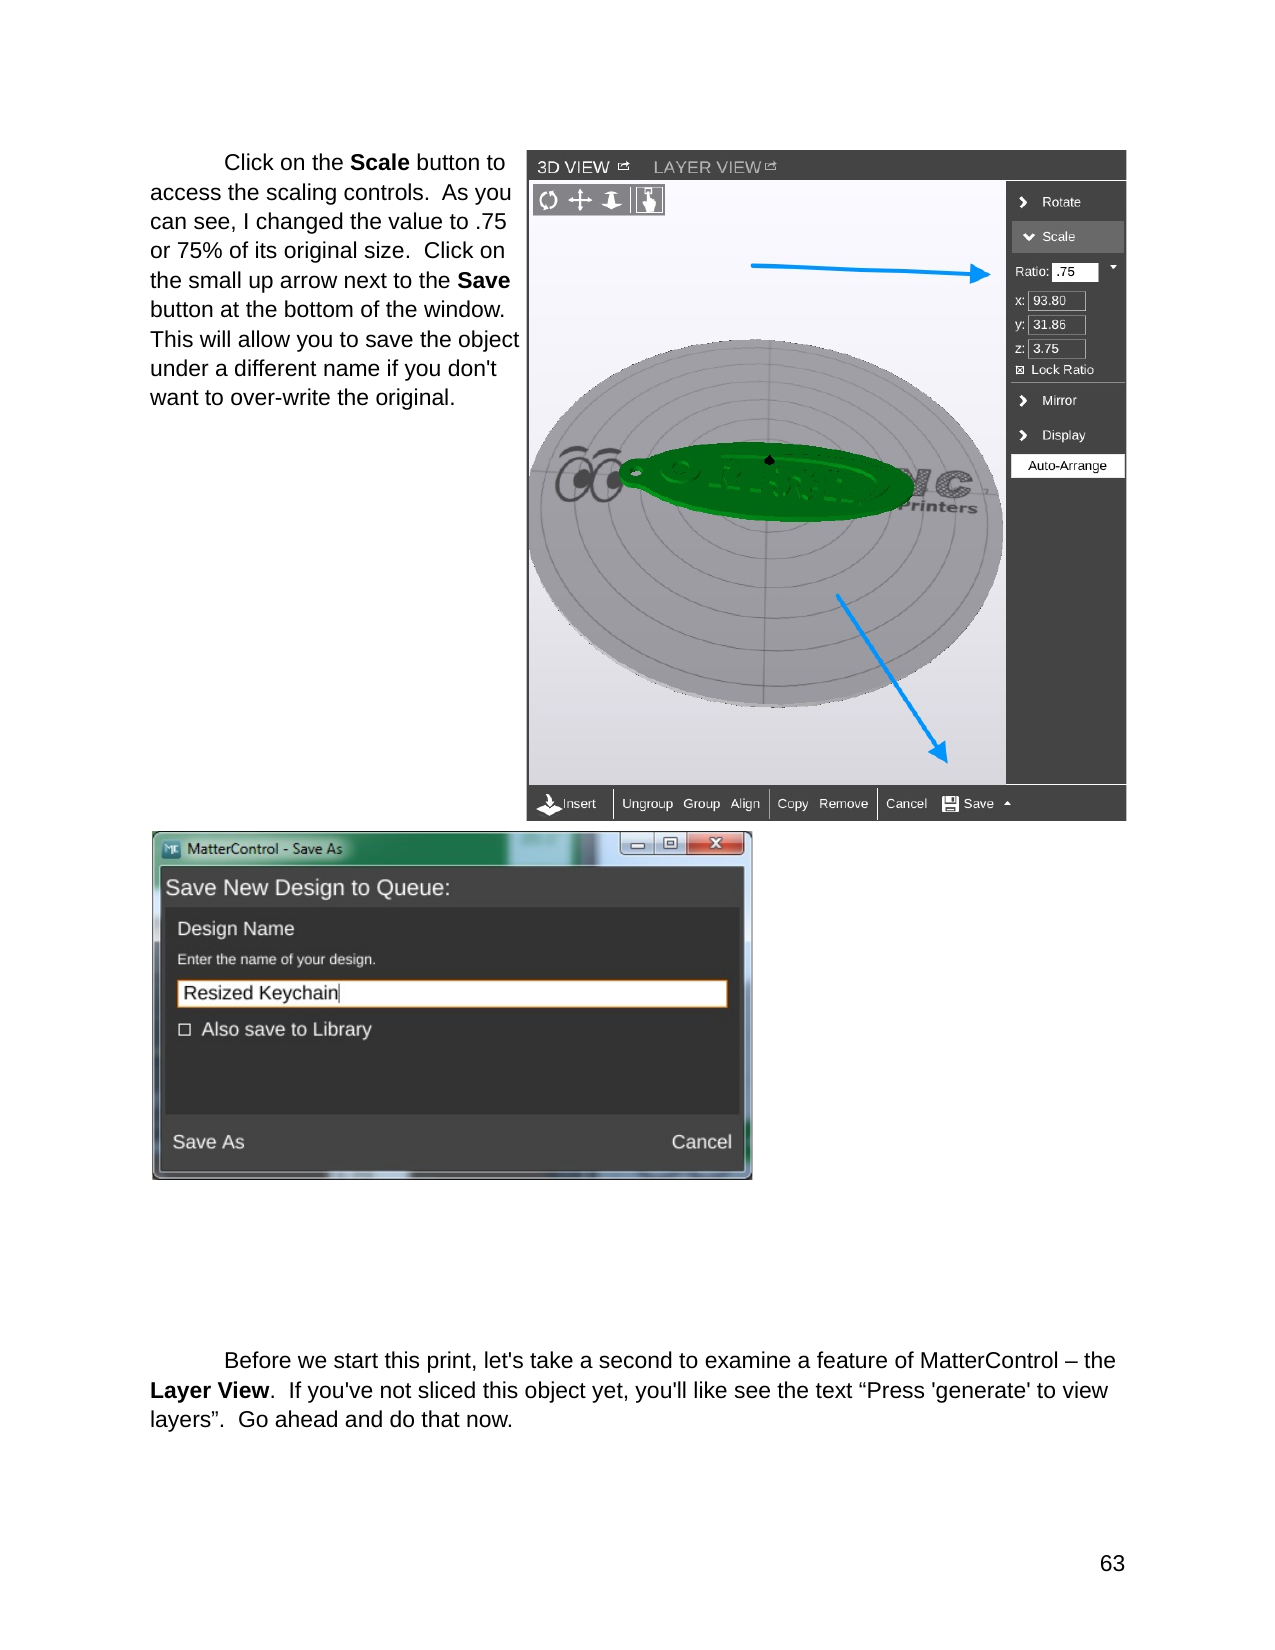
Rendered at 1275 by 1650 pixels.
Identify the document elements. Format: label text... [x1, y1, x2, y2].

picture [526, 150, 1127, 821]
text Before we start this print, let's take a second to examine a feature of MatterControl – the Layer View. If you've not sliced this object yet, you'll like see the text “Press 'generate' to view layers”. Go ahead and do that now. [150, 1348, 1125, 1432]
picture [152, 831, 753, 1180]
text Click on the Scale button to access the scaling controls. As you can see, I changed the value to .75 or 75% of its original size. Click on the small up arrow next to the Save button at the bottom of the window. This will allow you to save the object under a different name if you don't want to over-write the original. [150, 150, 526, 411]
